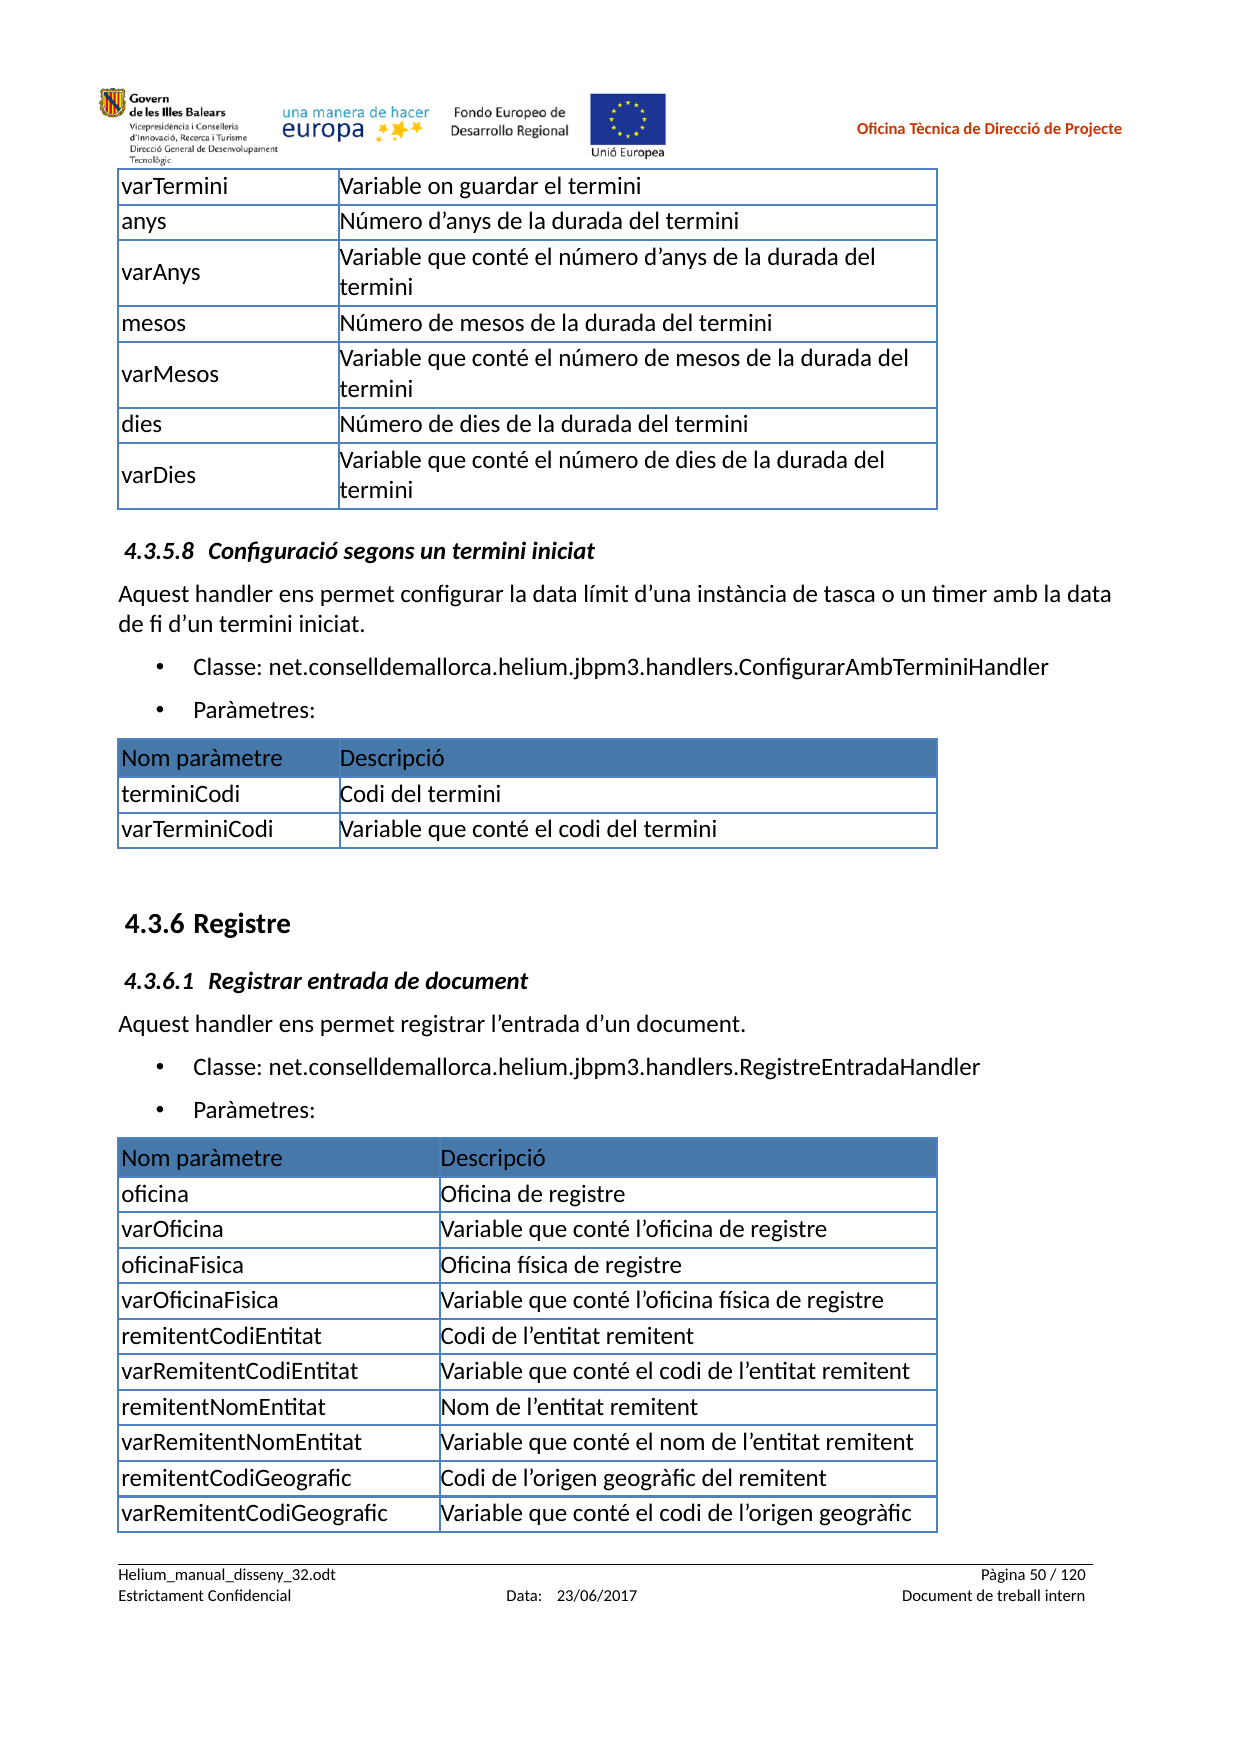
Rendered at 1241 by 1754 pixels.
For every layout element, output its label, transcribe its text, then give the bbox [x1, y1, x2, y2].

table_cell Variable que conté el codi del termini [341, 814, 936, 847]
table_cell varRemitentCodiGeografic [119, 1498, 439, 1531]
table_cell Número de dies de la durada del termini [340, 409, 936, 442]
table_cell Variable que conté l’oficina física de registre [441, 1284, 936, 1318]
table_cell Variable que conté l’oficina de registre [441, 1213, 936, 1247]
table_cell varTermini [119, 170, 338, 203]
table_cell Oficina de registre [441, 1178, 936, 1211]
table_cell terminiCodi [119, 778, 339, 812]
table_cell Variable que conté el codi de l’entitat remitent [441, 1355, 936, 1389]
subtitle Registrar entrada de document [118, 965, 1122, 996]
subtitle Configuració segons un termini iniciat [118, 535, 1122, 566]
table_cell remitentNomEntitat [119, 1391, 439, 1424]
table_header Descripció [441, 1139, 936, 1176]
table_cell remitentCodiGeografic [119, 1462, 439, 1495]
table_cell varRemitentNomEntitat [119, 1426, 439, 1460]
list Paràmetres: [156, 1094, 1122, 1125]
table_cell varOficina [119, 1213, 439, 1247]
table_header Descripció [341, 740, 936, 776]
text Aquest handler ens permet configurar la data límit d’una instància de tasca o un timer amb la data de fi d’un termini iniciat. [118, 578, 1122, 639]
table_cell varDies [119, 444, 338, 508]
table_cell varMesos [119, 343, 338, 407]
table_cell Codi del termini [341, 778, 936, 812]
table_cell Nom de l’entitat remitent [441, 1391, 936, 1424]
table_cell mesos [119, 307, 338, 341]
table_cell Número d’anys de la durada del termini [340, 206, 936, 239]
table_cell Codi de l’entitat remitent [441, 1320, 936, 1353]
table_cell Variable que conté el número de mesos de la durada del termini [340, 343, 936, 407]
table_cell Oficina física de registre [441, 1249, 936, 1282]
table_cell anys [119, 206, 338, 239]
list Paràmetres: [156, 694, 1122, 725]
table_cell varAnys [119, 241, 338, 305]
table_cell varTerminiCodi [119, 814, 339, 847]
table_cell Variable que conté el nom de l’entitat remitent [441, 1426, 936, 1460]
text Aquest handler ens permet registrar l’entrada d’un document. [118, 1008, 1122, 1039]
table_cell oficinaFisica [119, 1249, 439, 1282]
table_cell Variable que conté el codi de l’origen geogràfic [441, 1498, 936, 1531]
table_cell Variable on guardar el termini [340, 170, 936, 203]
table_cell Número de mesos de la durada del termini [340, 307, 936, 341]
table_cell varRemitentCodiEntitat [119, 1355, 439, 1389]
table_cell remitentCodiEntitat [119, 1320, 439, 1353]
subtitle Registre [118, 905, 1122, 940]
table_cell oficina [119, 1178, 439, 1211]
table_cell Variable que conté el número d’anys de la durada del termini [340, 241, 936, 305]
table_cell dies [119, 409, 338, 442]
table_cell varOficinaFisica [119, 1284, 439, 1318]
table_cell Variable que conté el número de dies de la durada del termini [340, 444, 936, 508]
table_header Nom paràmetre [119, 740, 339, 776]
picture [99, 87, 668, 166]
list Classe: net.conselldemallorca.helium.jbpm3.handlers.RegistreEntradaHandler [156, 1051, 1122, 1082]
list Classe: net.conselldemallorca.helium.jbpm3.handlers.ConfigurarAmbTerminiHandler [156, 652, 1122, 682]
table_cell Codi de l’origen geogràfic del remitent [441, 1462, 936, 1495]
table_header Nom paràmetre [119, 1139, 439, 1176]
